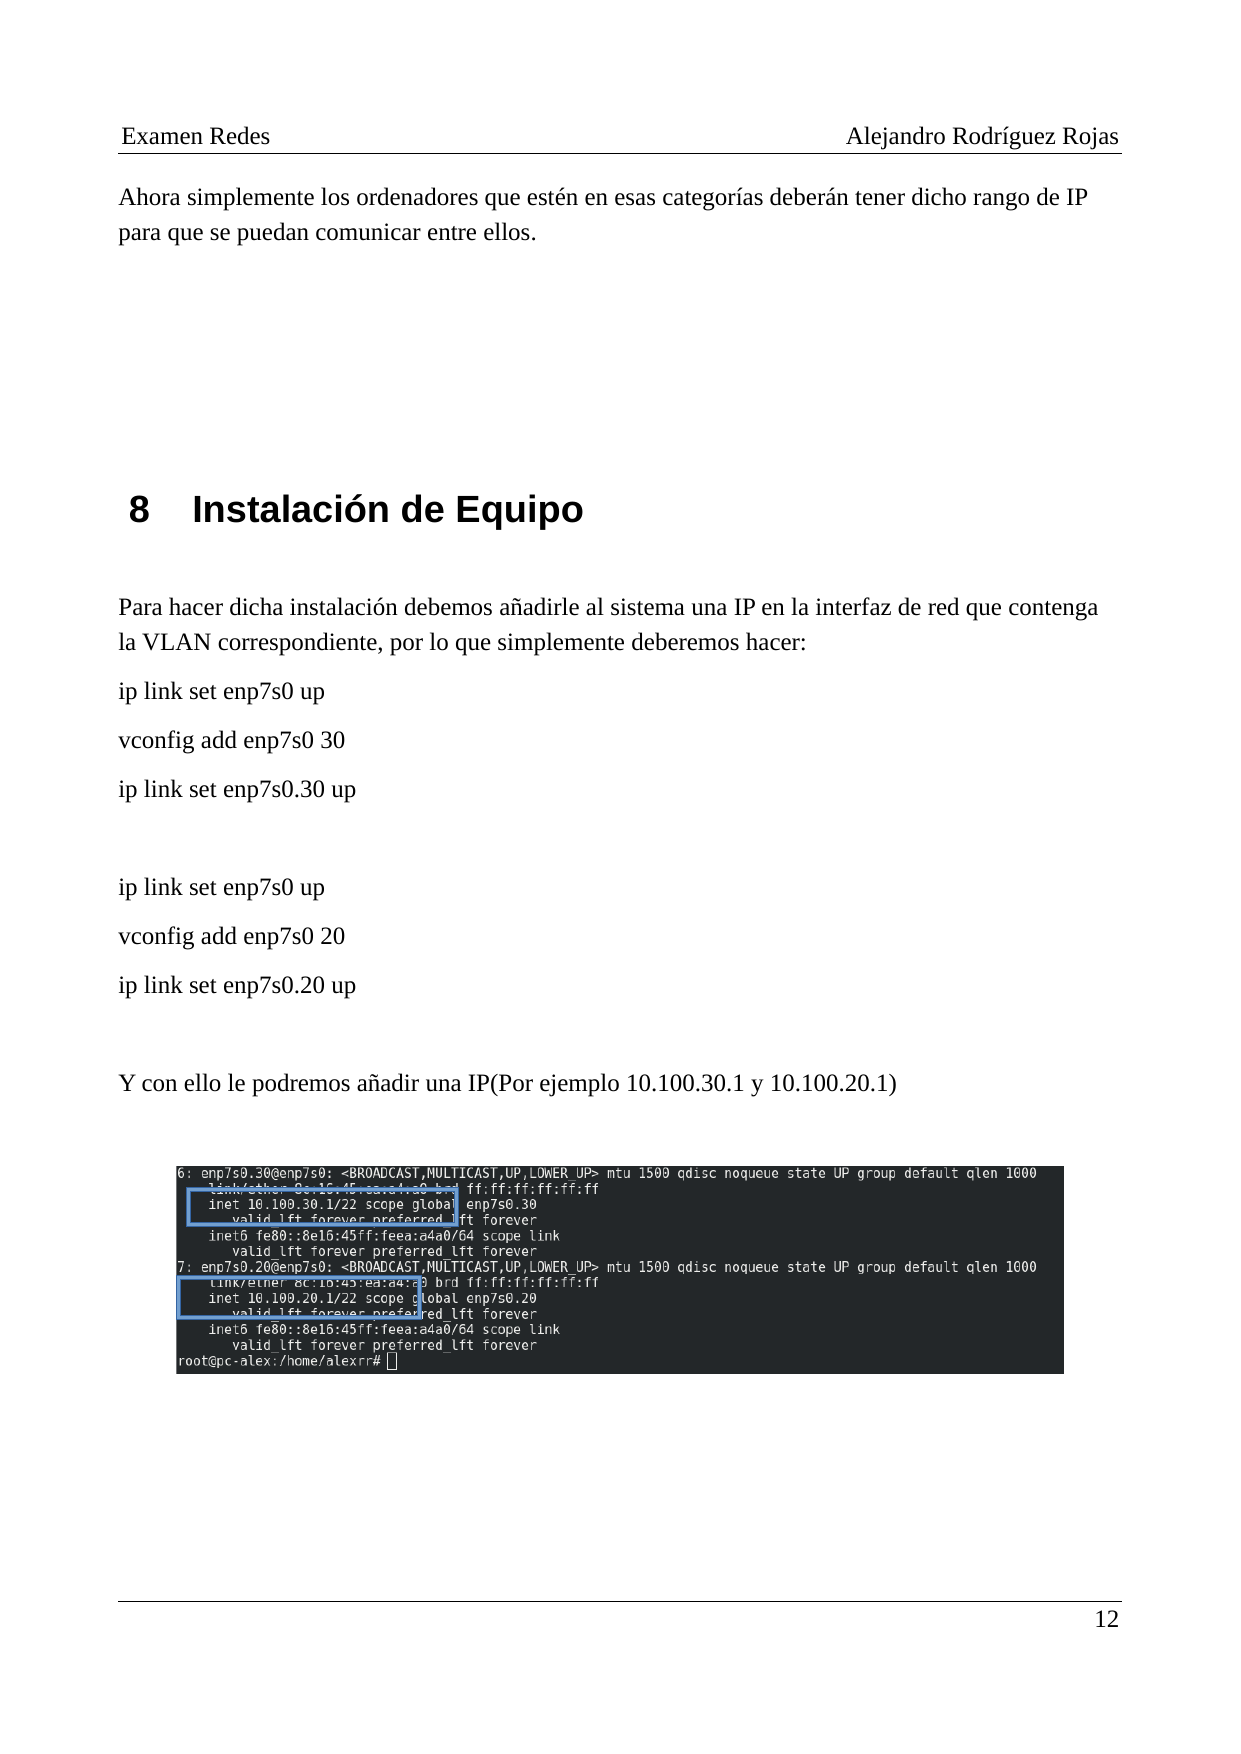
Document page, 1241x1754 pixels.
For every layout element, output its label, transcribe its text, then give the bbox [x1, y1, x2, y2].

text Para hacer dicha instalación debemos añadirle al sistema una IP en la interfaz de red que contenga la VLAN correspondiente, por lo que simplemente deberemos hacer: [118, 592, 1122, 656]
text ip link set enp7s0 up [118, 872, 1122, 901]
text vconfig add enp7s0 20 [118, 921, 1122, 950]
text Ahora simplemente los ordenadores que estén en esas categorías deberán tener dicho rango de IP para que se puedan comunicar entre ellos. [118, 182, 1122, 246]
subtitle Instalación de Equipo [118, 487, 1122, 531]
text vconfig add enp7s0 30 [118, 725, 1122, 754]
text ip link set enp7s0 up [118, 676, 1122, 704]
text ip link set enp7s0.30 up [118, 774, 1122, 803]
text ip link set enp7s0.20 up [118, 970, 1122, 999]
text Y con ello le podremos añadir una IP(Por ejemplo 10.100.30.1 y 10.100.20.1) [118, 1068, 1122, 1097]
